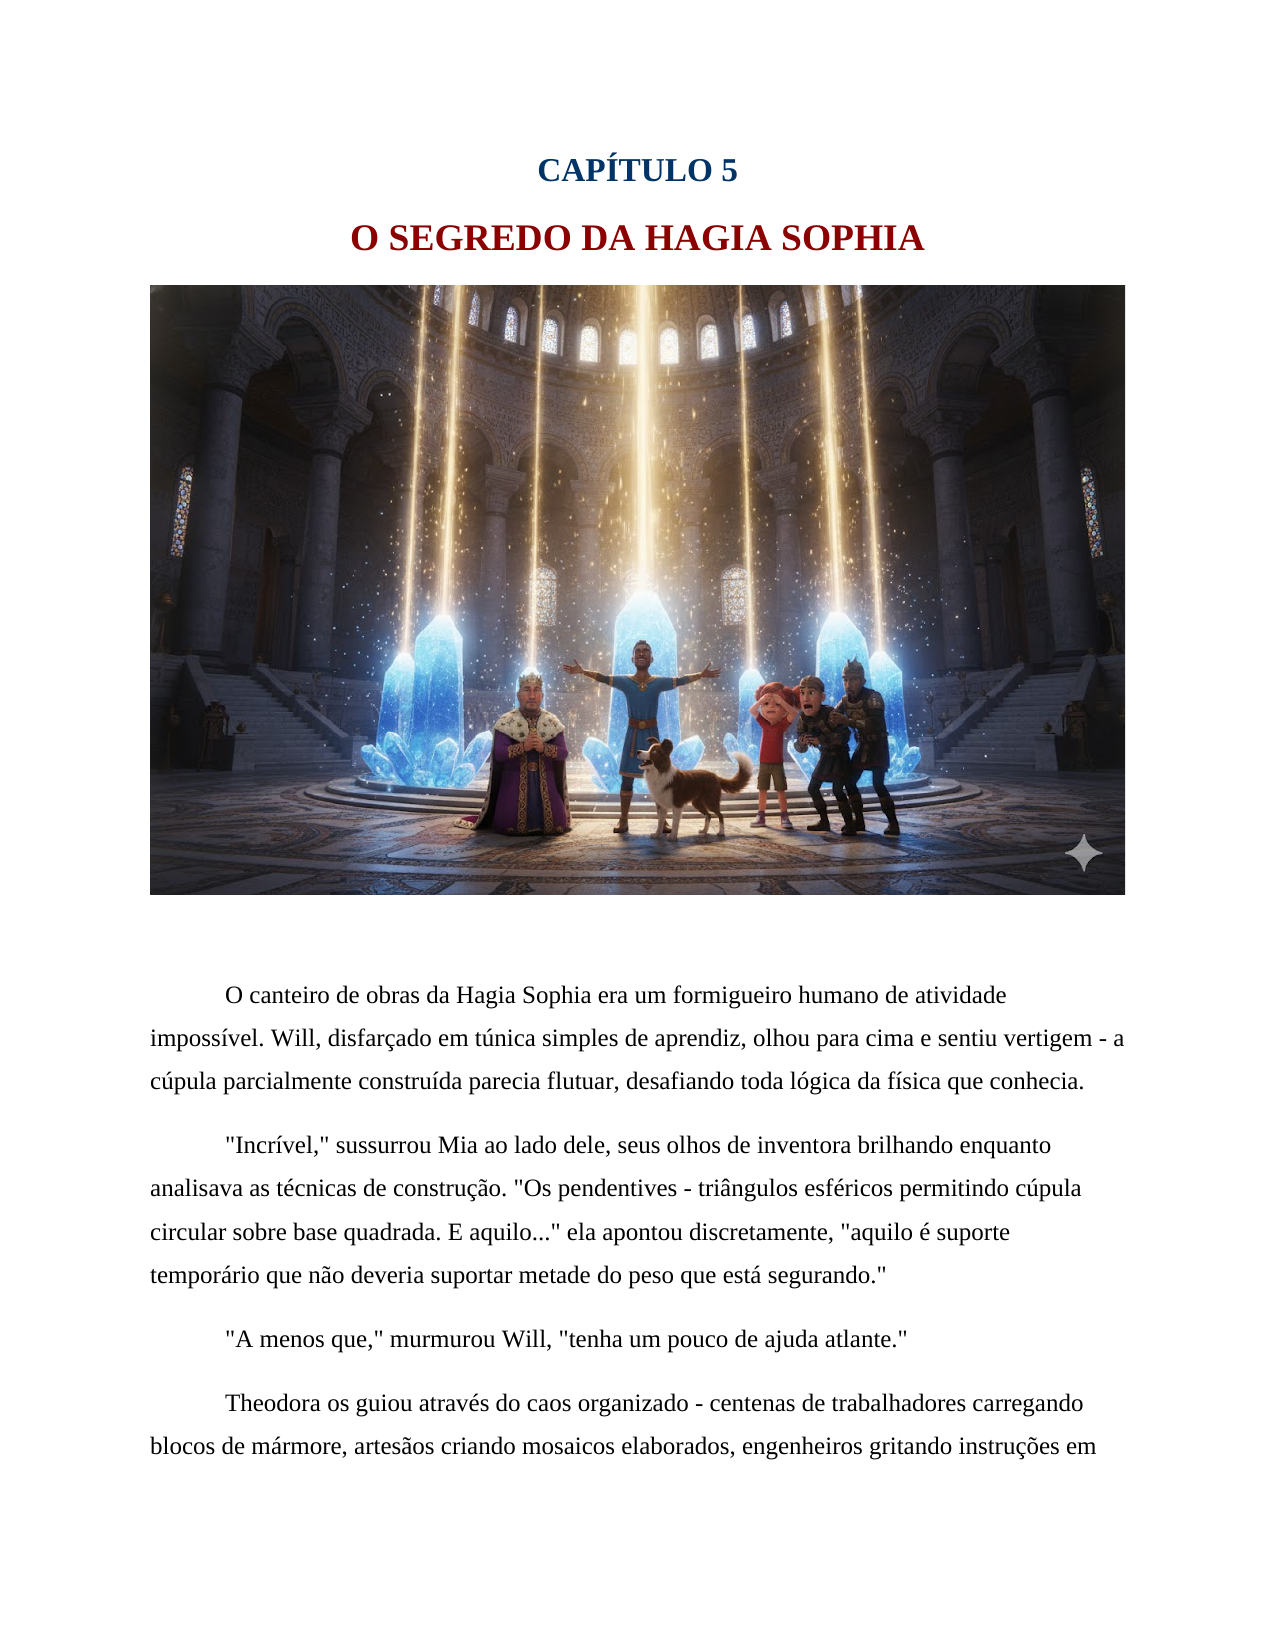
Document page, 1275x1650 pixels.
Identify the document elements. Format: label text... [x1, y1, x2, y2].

picture [150, 285, 1125, 895]
text O SEGREDO DA HAGIA SOPHIA [150, 215, 1125, 258]
text CAPÍTULO 5 [150, 150, 1125, 188]
text O canteiro de obras da Hagia Sophia era um formigueiro humano de atividade impossível. Will, disfarçado em túnica simples de aprendiz, olhou para cima e sentiu vertigem - a cúpula parcialmente construída parecia flutuar, desafiando toda lógica da física que conhecia. [150, 980, 1125, 1095]
text "A menos que," murmurou Will, "tenha um pouco de ajuda atlante." [150, 1324, 1125, 1352]
text "Incrível," sussurrou Mia ao lado dele, seus olhos de inventora brilhando enquanto analisava as técnicas de construção. "Os pendentives - triângulos esféricos permitindo cúpula circular sobre base quadrada. E aquilo..." ela apontou discretamente, "aquilo é suporte temporário que não deveria suportar metade do peso que está segurando." [150, 1130, 1125, 1288]
text Theodora os guiou através do caos organizado - centenas de trabalhadores carregando blocos de mármore, artesãos criando mosaicos elaborados, engenheiros gritando instruções em [150, 1388, 1125, 1459]
